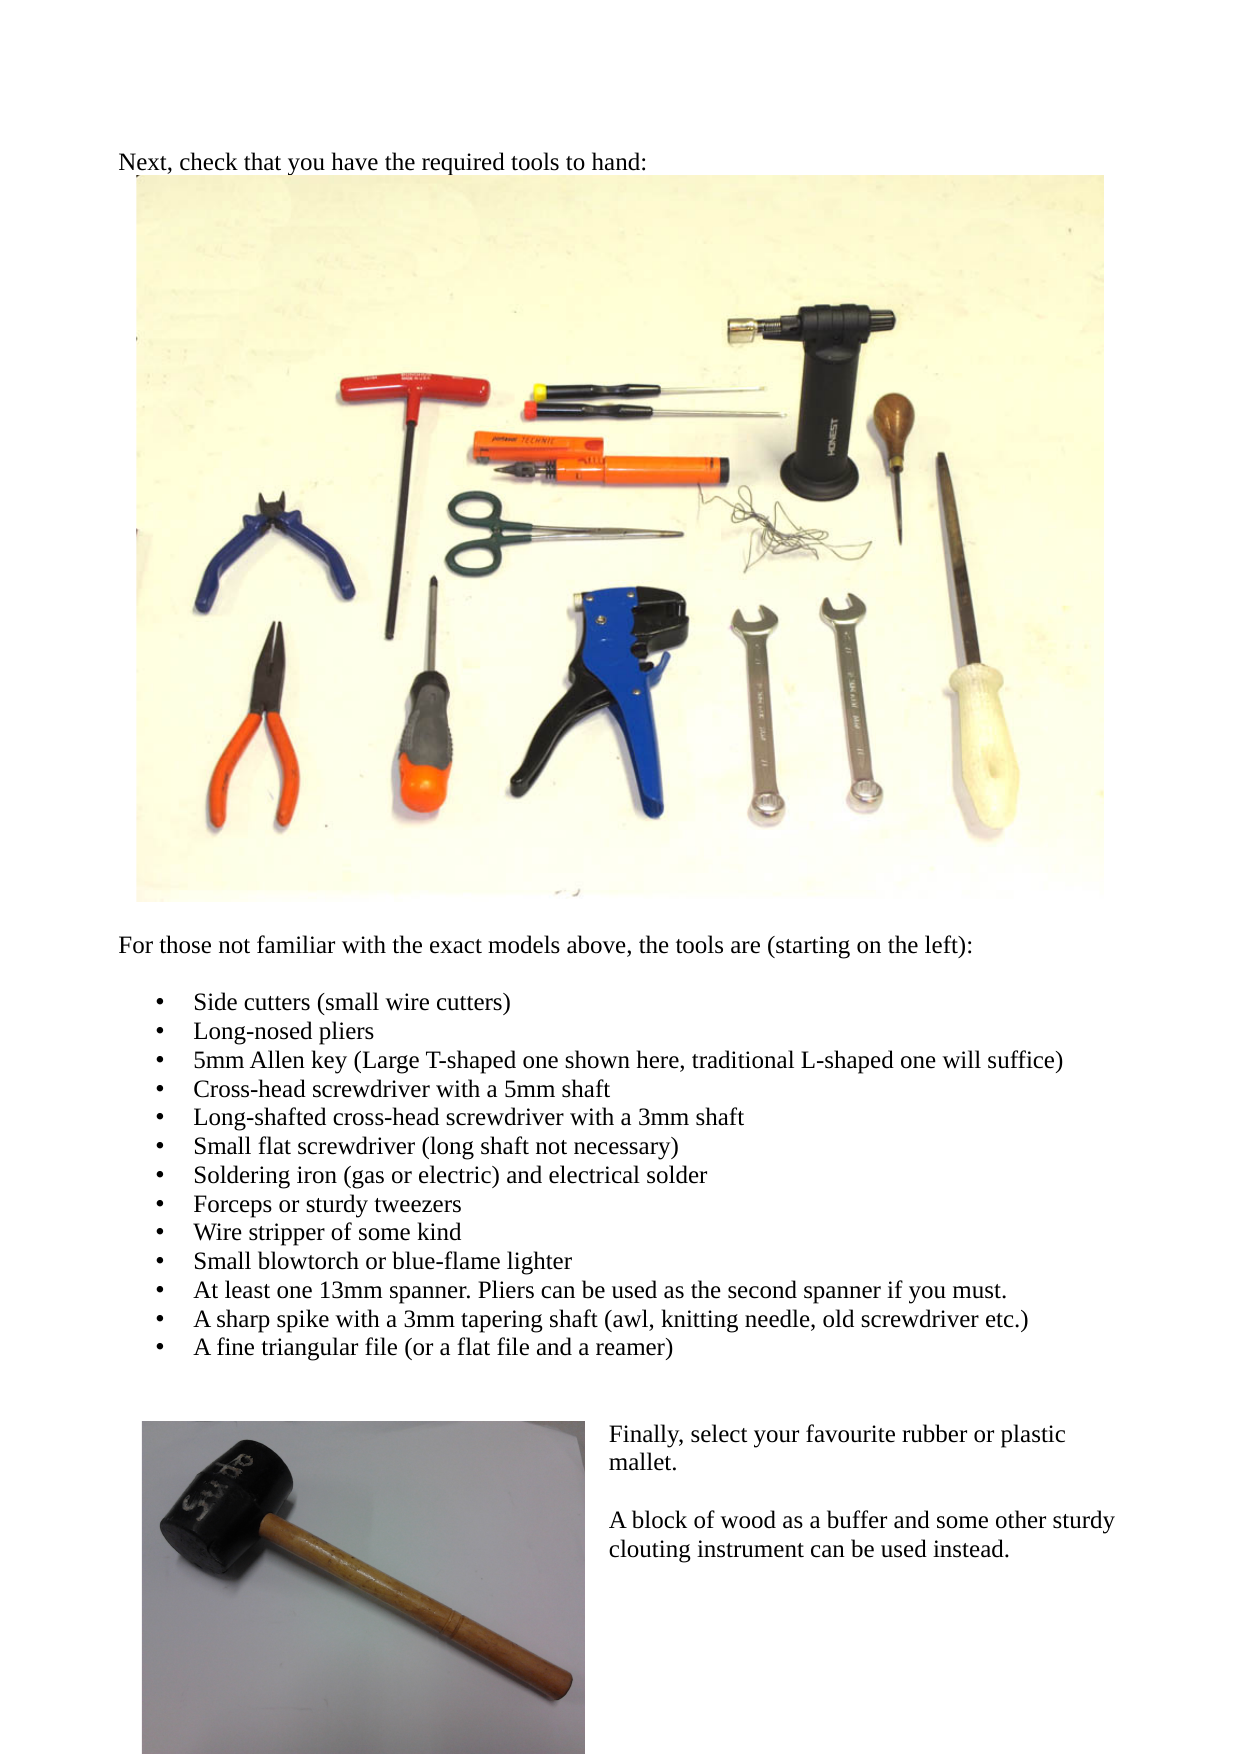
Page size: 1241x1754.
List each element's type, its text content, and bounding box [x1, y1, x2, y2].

list Soldering iron (gas or electric) and electrical solder [156, 1160, 1122, 1189]
list Small blowtorch or blue-flame lighter [156, 1246, 1122, 1275]
list Small flat screwdriver (long shaft not necessary) [156, 1131, 1122, 1160]
list Long-shafted cross-head screwdriver with a 3mm shaft [156, 1102, 1122, 1131]
list Wire stripper of some kind [156, 1217, 1122, 1246]
list Long-nosed pliers [156, 1016, 1122, 1045]
list Forceps or sturdy tweezers [156, 1189, 1122, 1217]
list 5mm Allen key (Large T-shaped one shown here, traditional L-shaped one will suffice) [156, 1045, 1122, 1074]
text Finally, select your favourite rubber or plastic mallet. [118, 1419, 1122, 1476]
text Next, check that you have the required tools to hand: [118, 147, 1122, 176]
picture [136, 175, 1104, 902]
picture [141, 1421, 585, 1754]
text For those not familiar with the exact models above, the tools are (starting on the left): [118, 930, 1122, 959]
text A block of wood as a buffer and some other sturdy clouting instrument can be used instead. [585, 1505, 1122, 1562]
list At least one 13mm spanner. Pliers can be used as the second spanner if you must. [156, 1275, 1122, 1304]
list Side cutters (small wire cutters) [156, 987, 1122, 1016]
list Cross-head screwdriver with a 5mm shaft [156, 1074, 1122, 1102]
list A sharp spike with a 3mm tapering shaft (awl, knitting needle, old screwdriver etc.) [156, 1304, 1122, 1332]
list A fine triangular file (or a flat file and a reamer) [156, 1332, 1122, 1361]
